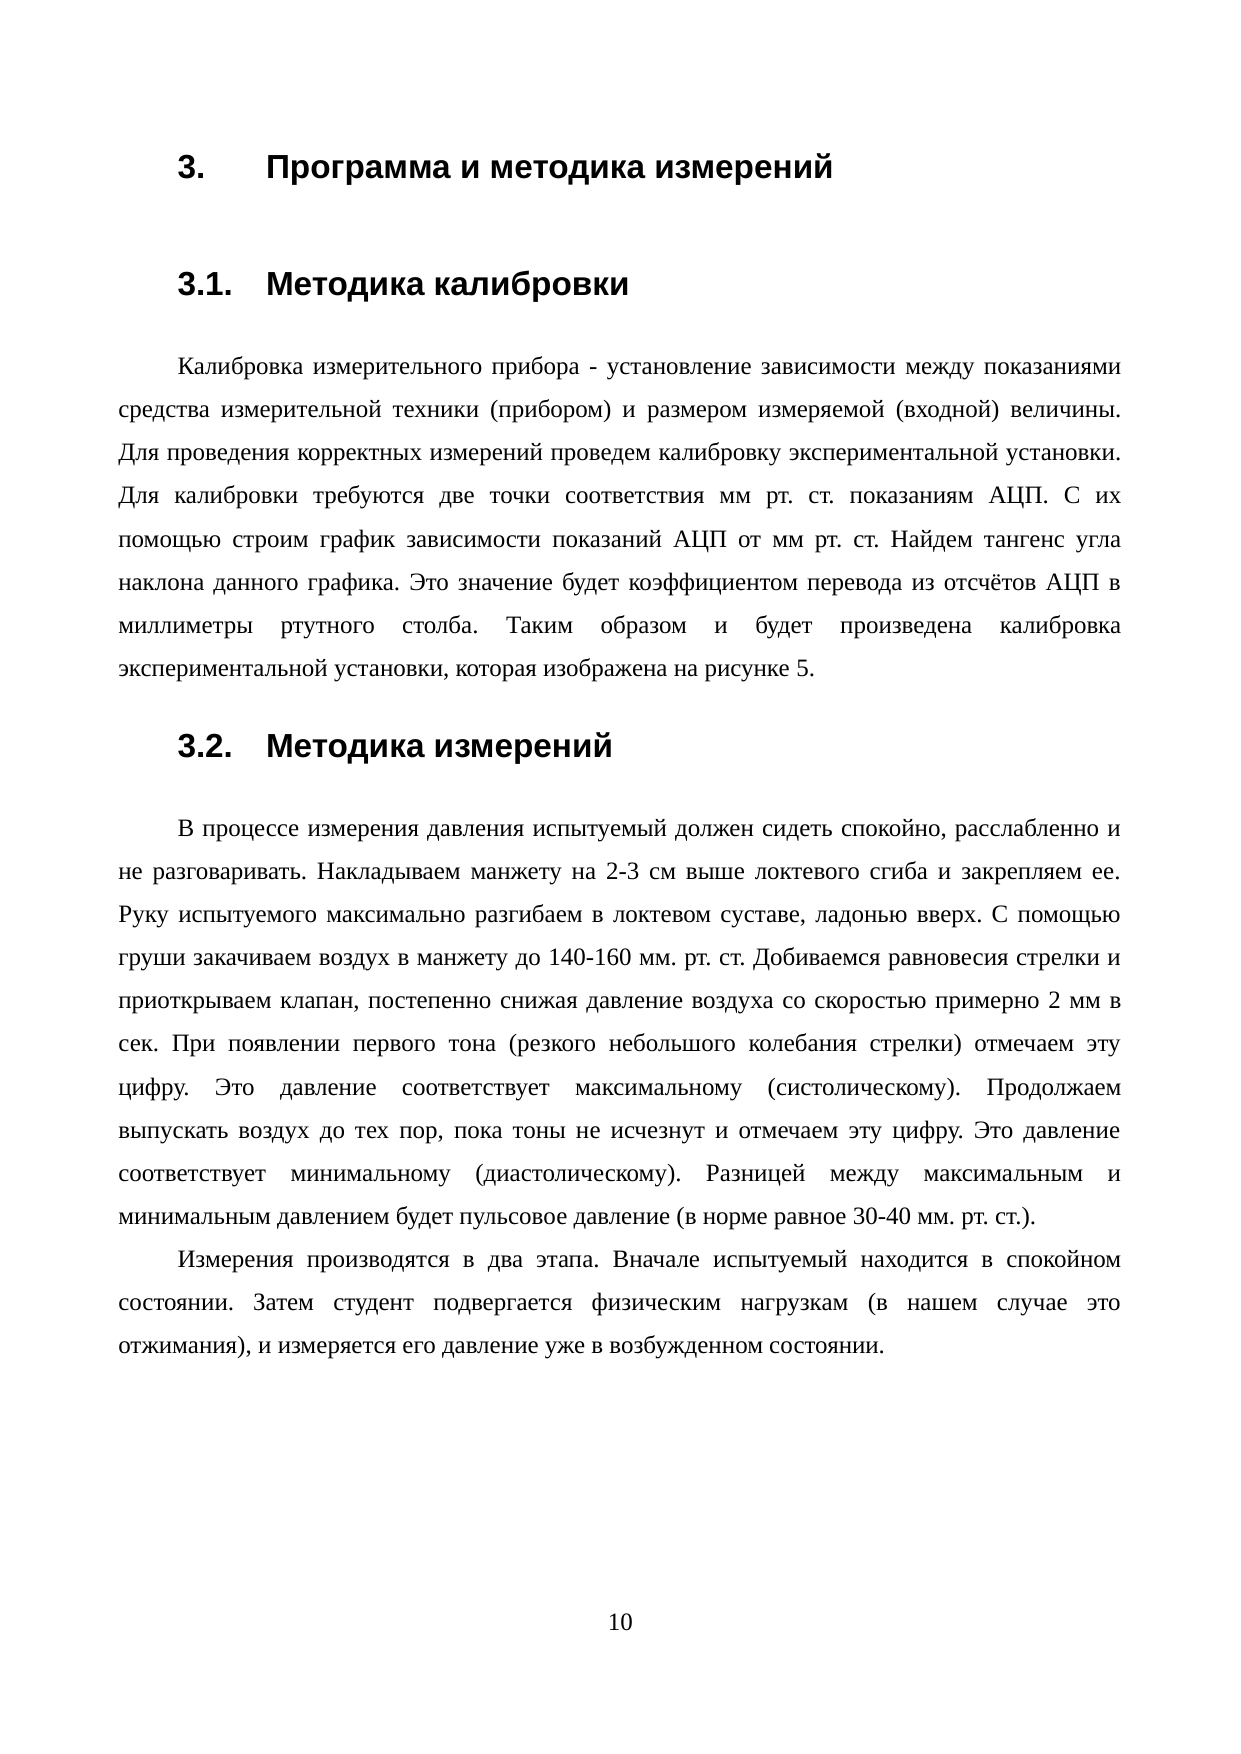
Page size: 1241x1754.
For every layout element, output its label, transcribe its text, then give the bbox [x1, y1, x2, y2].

subtitle Методика измерений [118, 726, 1122, 764]
text В процессе измерения давления испытуемый должен сидеть спокойно, расслабленно и не разговаривать. Накладываем манжету на 2-3 см выше локтевого сгиба и закрепляем ее. Руку испытуемого максимально разгибаем в локтевом суставе, ладонью вверх. С помощью груши закачиваем воздух в манжету до 140-160 мм. рт. ст. Добиваемся равновесия стрелки и приоткрываем клапан, постепенно снижая давление воздуха со скоростью примерно 2 мм в сек. При появлении первого тона (резкого небольшого колебания стрелки) отмечаем эту цифру. Это давление соответствует максимальному (систолическому). Продолжаем выпускать воздух до тех пор, пока тоны не исчезнут и отмечаем эту цифру. Это давление соответствует минимальному (диастолическому). Разницей между максимальным и минимальным давлением будет пульсовое давление (в норме равное 30-40 мм. рт. ст.). [118, 813, 1122, 1230]
text Калибровка измерительного прибора - установление зависимости между показаниями средства измерительной техники (прибором) и размером измеряемой (входной) величины. Для проведения корректных измерений проведем калибровку экспериментальной установки. Для калибровки требуются две точки соответствия мм рт. ст. показаниям АЦП. С их помощью строим график зависимости показаний АЦП от мм рт. ст. Найдем тангенс угла наклона данного графика. Это значение будет коэффициентом перевода из отсчётов АЦП в миллиметры ртутного столба. Таким образом и будет произведена калибровка экспериментальной установки, которая изображена на рисунке 5. [118, 351, 1122, 682]
subtitle Программа и методика измерений [118, 148, 1122, 186]
subtitle Методика калибровки [118, 264, 1122, 303]
text Измерения производятся в два этапа. Вначале испытуемый находится в спокойном состоянии. Затем студент подвергается физическим нагрузкам (в нашем случае это отжимания), и измеряется его давление уже в возбужденном состоянии. [118, 1244, 1122, 1359]
